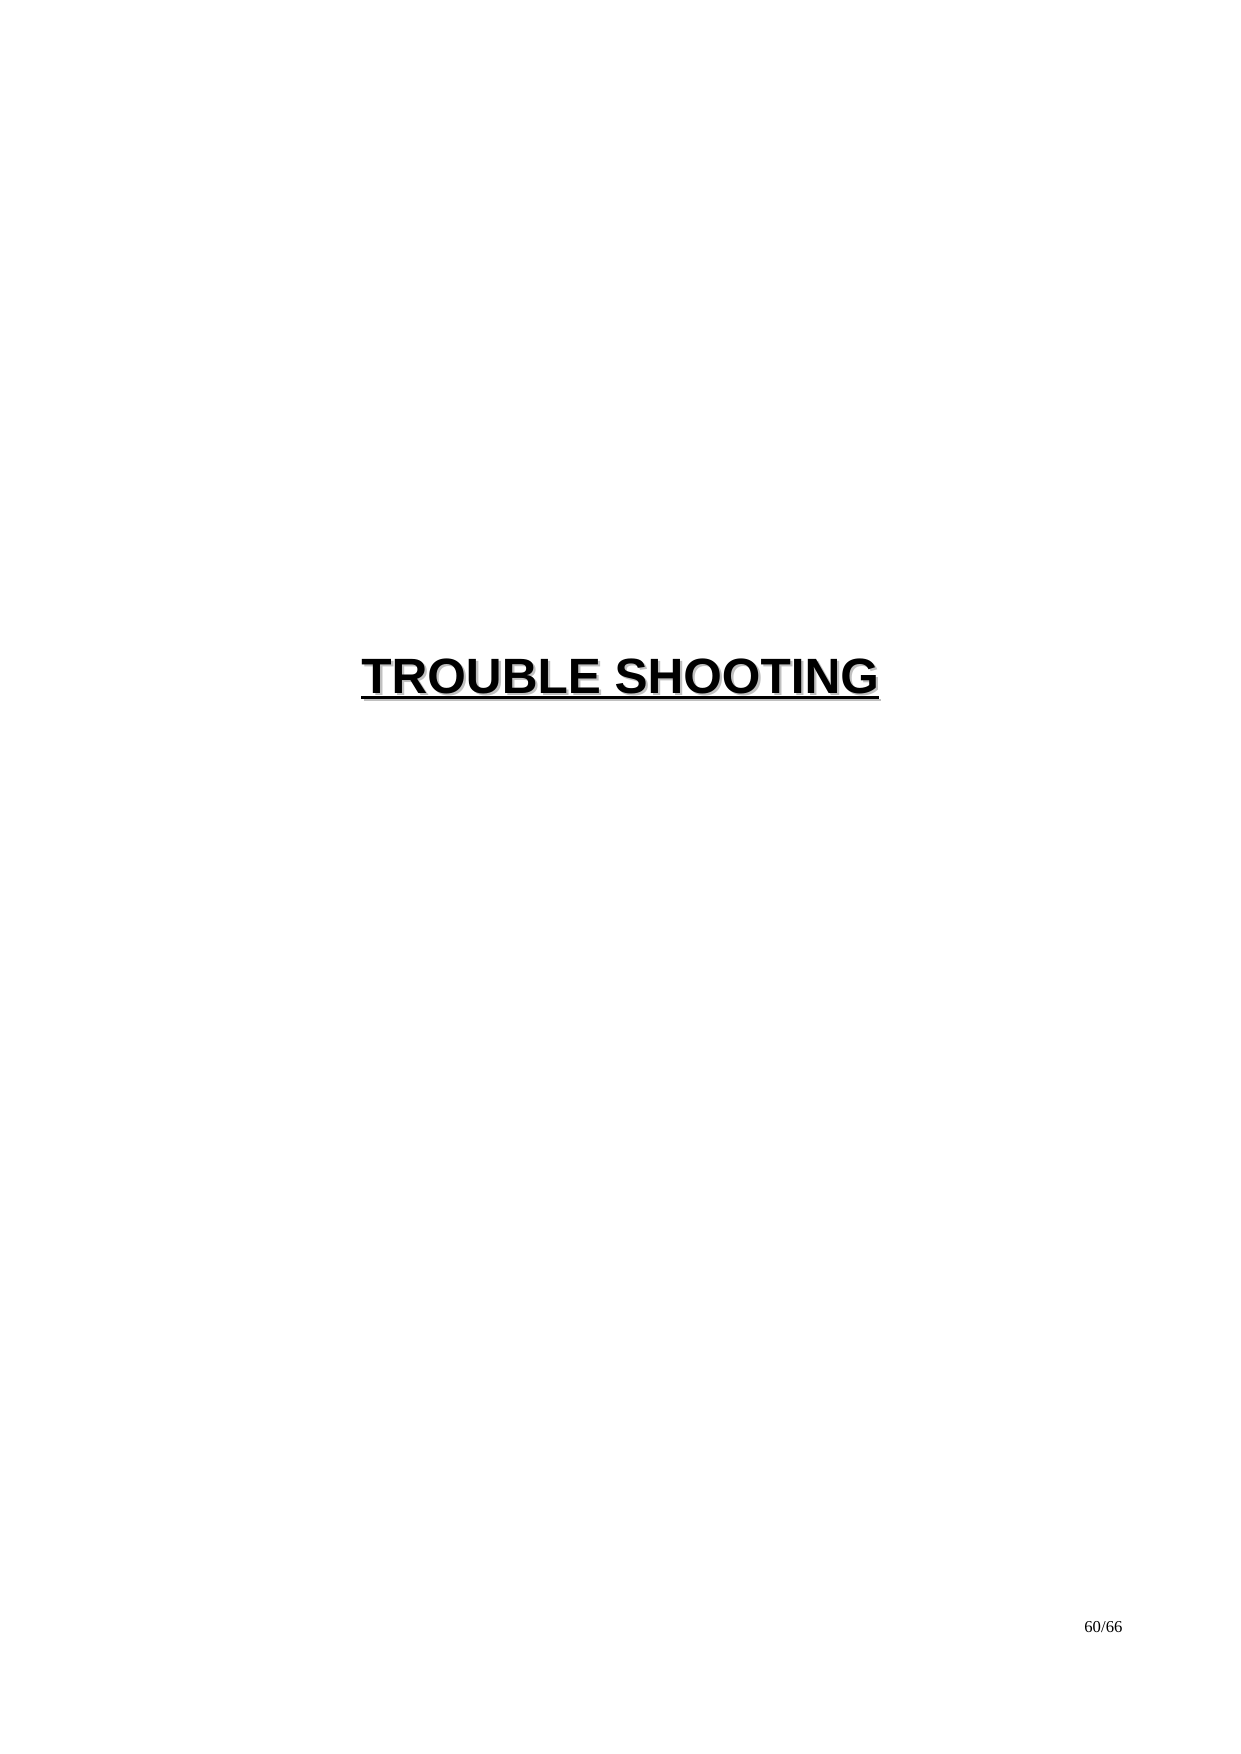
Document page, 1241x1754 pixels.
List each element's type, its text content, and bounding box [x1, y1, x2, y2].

subtitle TROUBLE SHOOTING [118, 647, 1122, 704]
